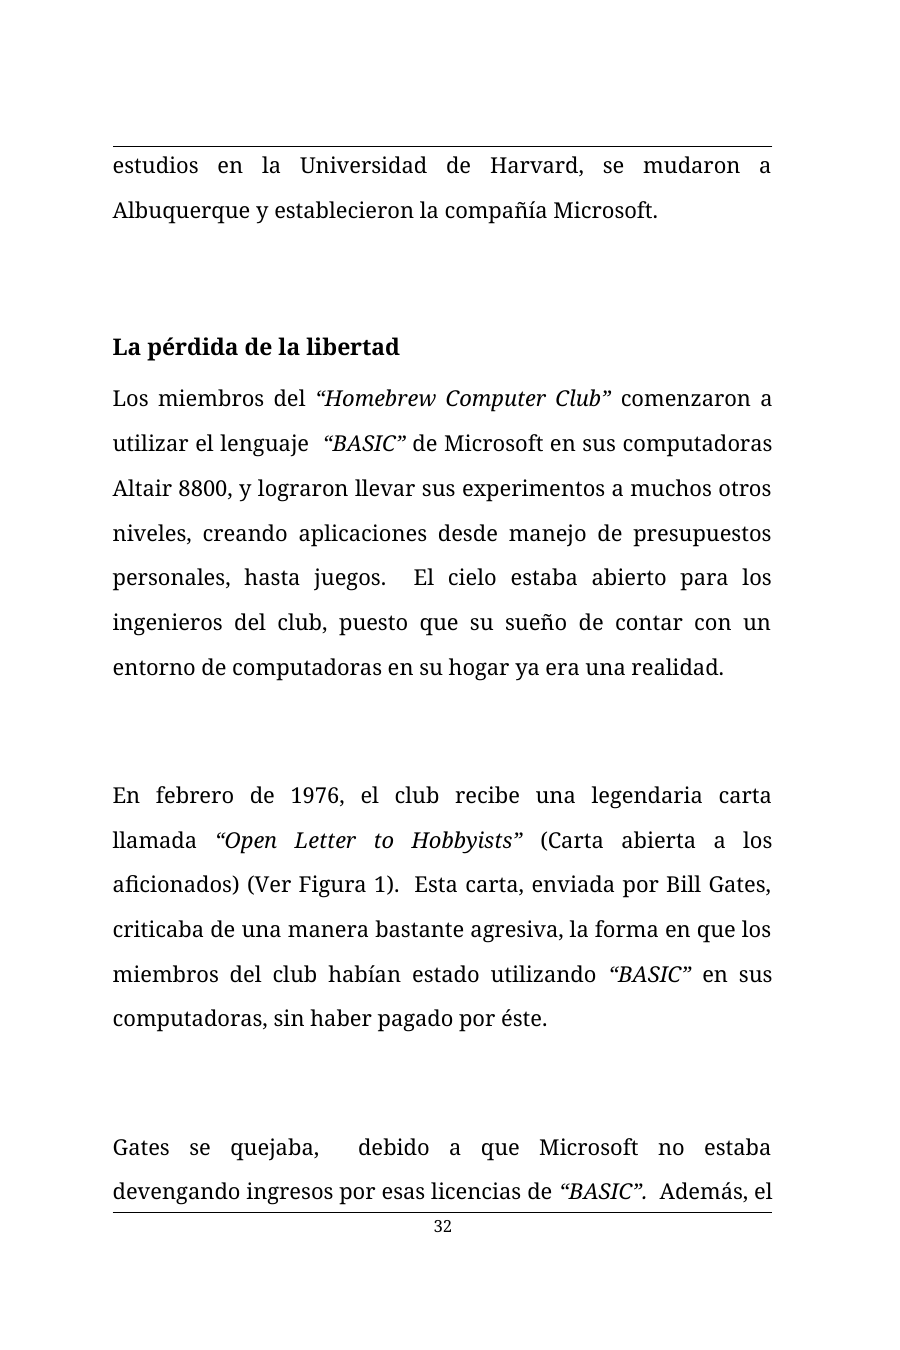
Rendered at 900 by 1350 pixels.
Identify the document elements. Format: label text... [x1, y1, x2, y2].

text estudios en la Universidad de Harvard, se mudaron a Albuquerque y establecieron la compañía Microsoft. [112, 150, 772, 224]
text En febrero de 1976, el club recibe una legendaria carta llamada “Open Letter to Hobbyists” (Carta abierta a los aficionados) (Ver Figura 1). Esta carta, enviada por Bill Gates, criticaba de una manera bastante agresiva, la forma en que los miembros del club habían estado utilizando “BASIC” en sus computadoras, sin haber pagado por éste. [112, 780, 772, 1033]
text Gates se quejaba, debido a que Microsoft no estaba devengando ingresos por esas licencias de “BASIC”. Además, el [112, 1132, 772, 1206]
subtitle La pérdida de la libertad [112, 331, 772, 362]
text Los miembros del “Homebrew Computer Club” comenzaron a utilizar el lenguaje “BASIC” de Microsoft en sus computadoras Altair 8800, y lograron llevar sus experimentos a muchos otros niveles, creando aplicaciones desde manejo de presupuestos personales, hasta juegos. El cielo estaba abierto para los ingenieros del club, puesto que su sueño de contar con un entorno de computadoras en su hogar ya era una realidad. [112, 383, 772, 681]
